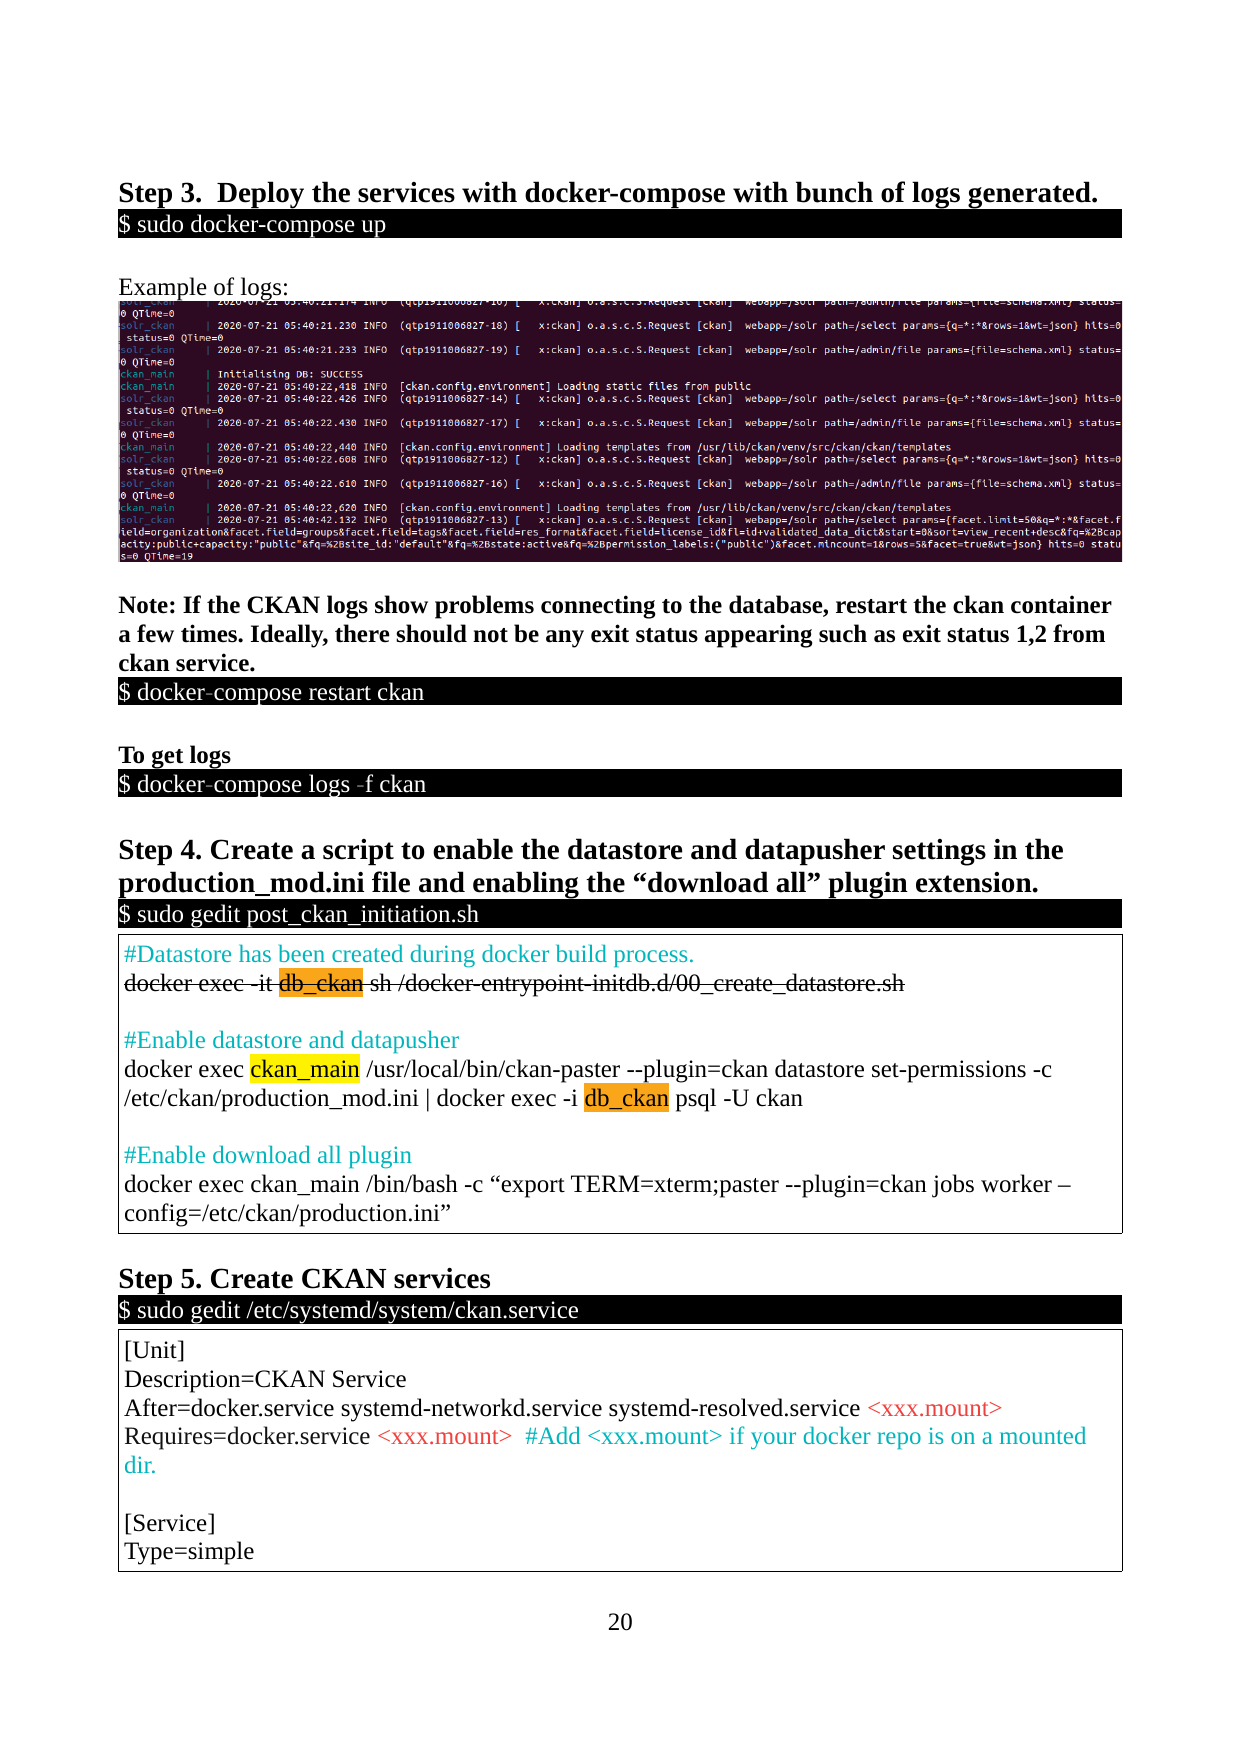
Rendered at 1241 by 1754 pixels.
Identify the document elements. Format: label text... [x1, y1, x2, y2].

text Step 5. Create CKAN services [118, 1261, 1122, 1295]
text Step 3. Deploy the services with docker-compose with bunch of logs generated. [118, 176, 1122, 209]
table_header [Unit] Description=CKAN Service After=docker.service systemd-networkd.service systemd-resolved.service <xxx.mount> Requires=docker.service <xxx.mount> #Add <xxx.mount> if your docker repo is on a mounted dir. [Service] Type=simple [119, 1330, 1122, 1571]
text $ sudo gedit post_ckan_initiation.sh [118, 899, 1122, 928]
text $ sudo docker-compose up [118, 209, 1122, 238]
table_header #Datastore has been created during docker build process. docker exec -it db_ckan sh /docker-entrypoint-initdb.d/00_create_datastore.sh #Enable datastore and datapusher docker exec ckan_main /usr/local/bin/ckan-paster --plugin=ckan datastore set-permissions -c /etc/ckan/production_mod.ini | docker exec -i db_ckan psql -U ckan #Enable download all plugin docker exec ckan_main /bin/bash -c “export TERM=xterm;paster --plugin=ckan jobs worker –config=/etc/ckan/production.ini” [119, 935, 1122, 1232]
picture [118, 301, 1123, 562]
text Example of logs: [118, 272, 1122, 301]
text $ docker-compose logs -f ckan [118, 769, 1122, 797]
text $ docker-compose restart ckan [118, 677, 1122, 705]
text To get logs [118, 740, 1122, 769]
text $ sudo gedit /etc/systemd/system/ckan.service [118, 1295, 1122, 1324]
text Note: If the CKAN logs show problems connecting to the database, restart the ckan container a few times. Ideally, there should not be any exit status appearing such as exit status 1,2 from ckan service. [118, 590, 1122, 677]
text Step 4. Create a script to enable the datastore and datapusher settings in the production_mod.ini file and enabling the “download all” plugin extension. [118, 832, 1122, 899]
